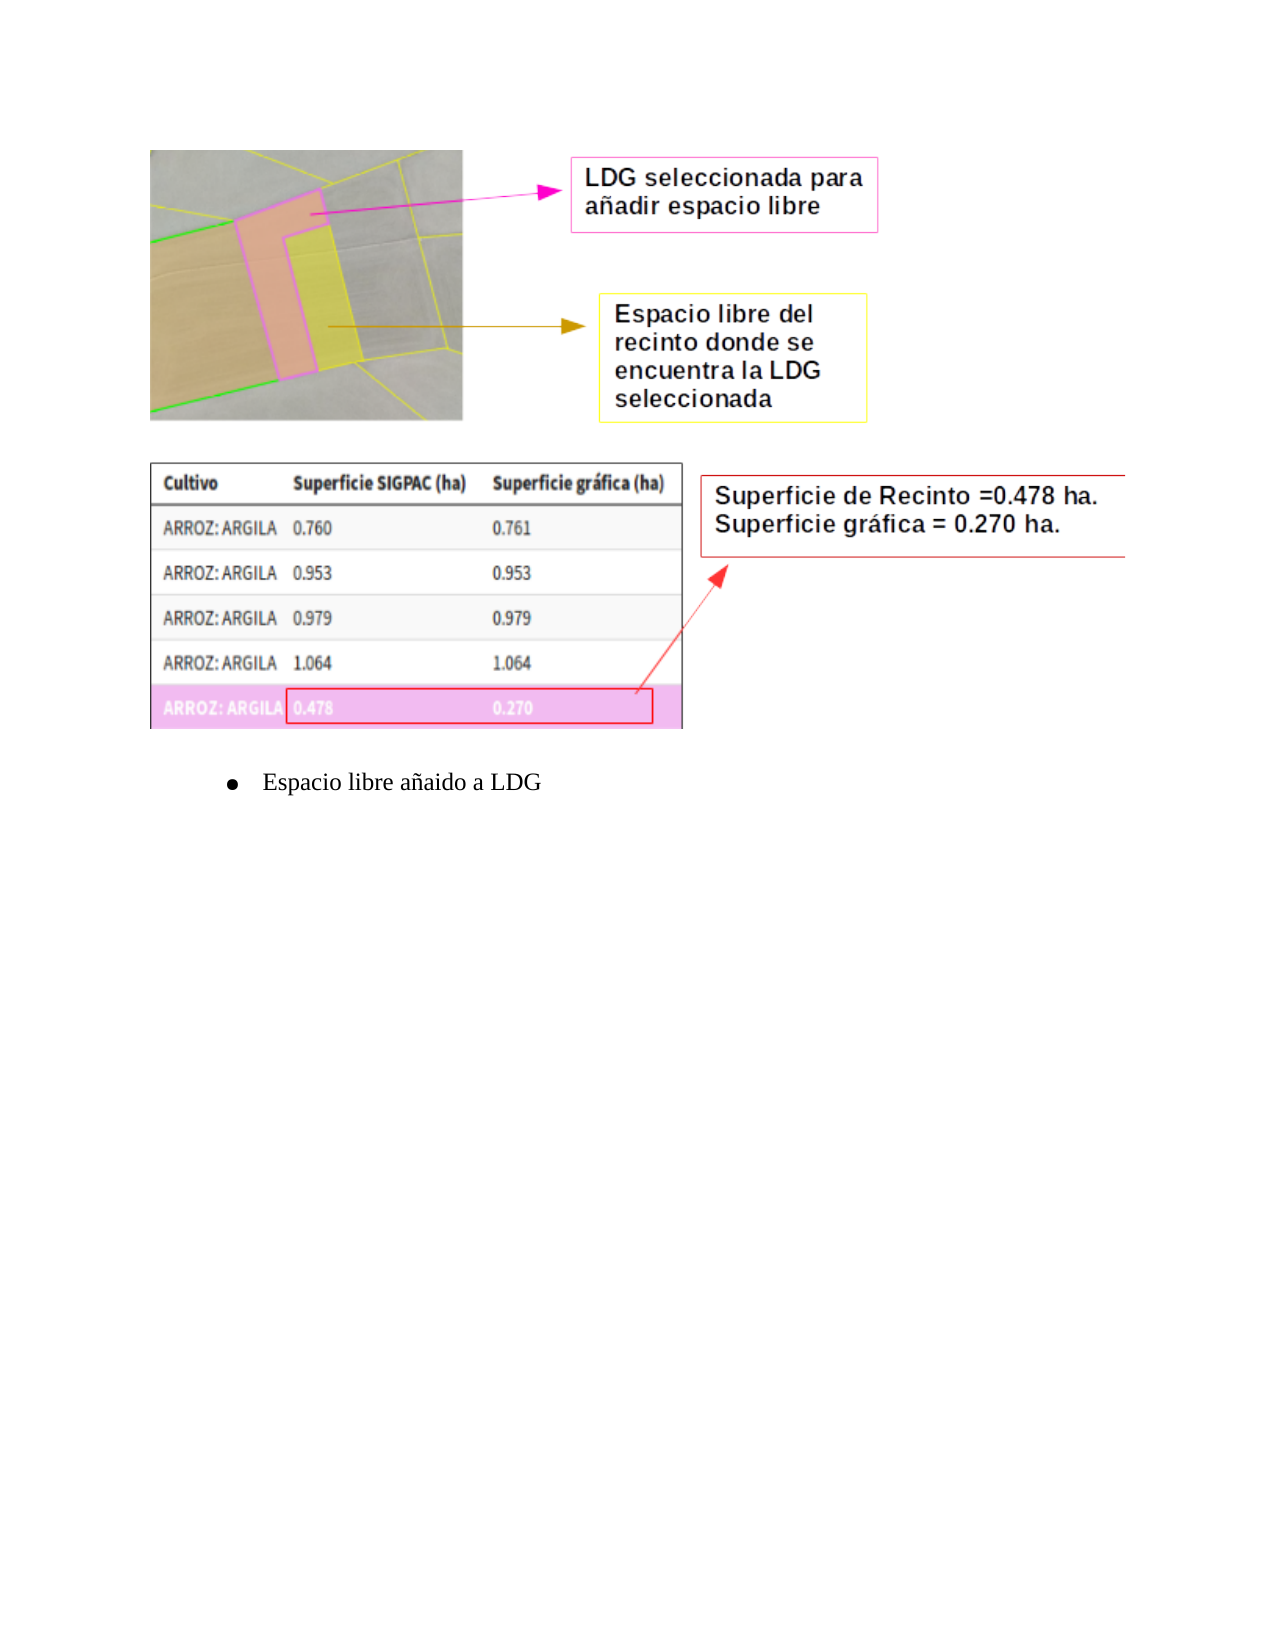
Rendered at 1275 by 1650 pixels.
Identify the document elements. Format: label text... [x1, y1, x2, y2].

list Espacio libre añaido a LDG [225, 768, 1087, 796]
picture [150, 150, 1125, 729]
